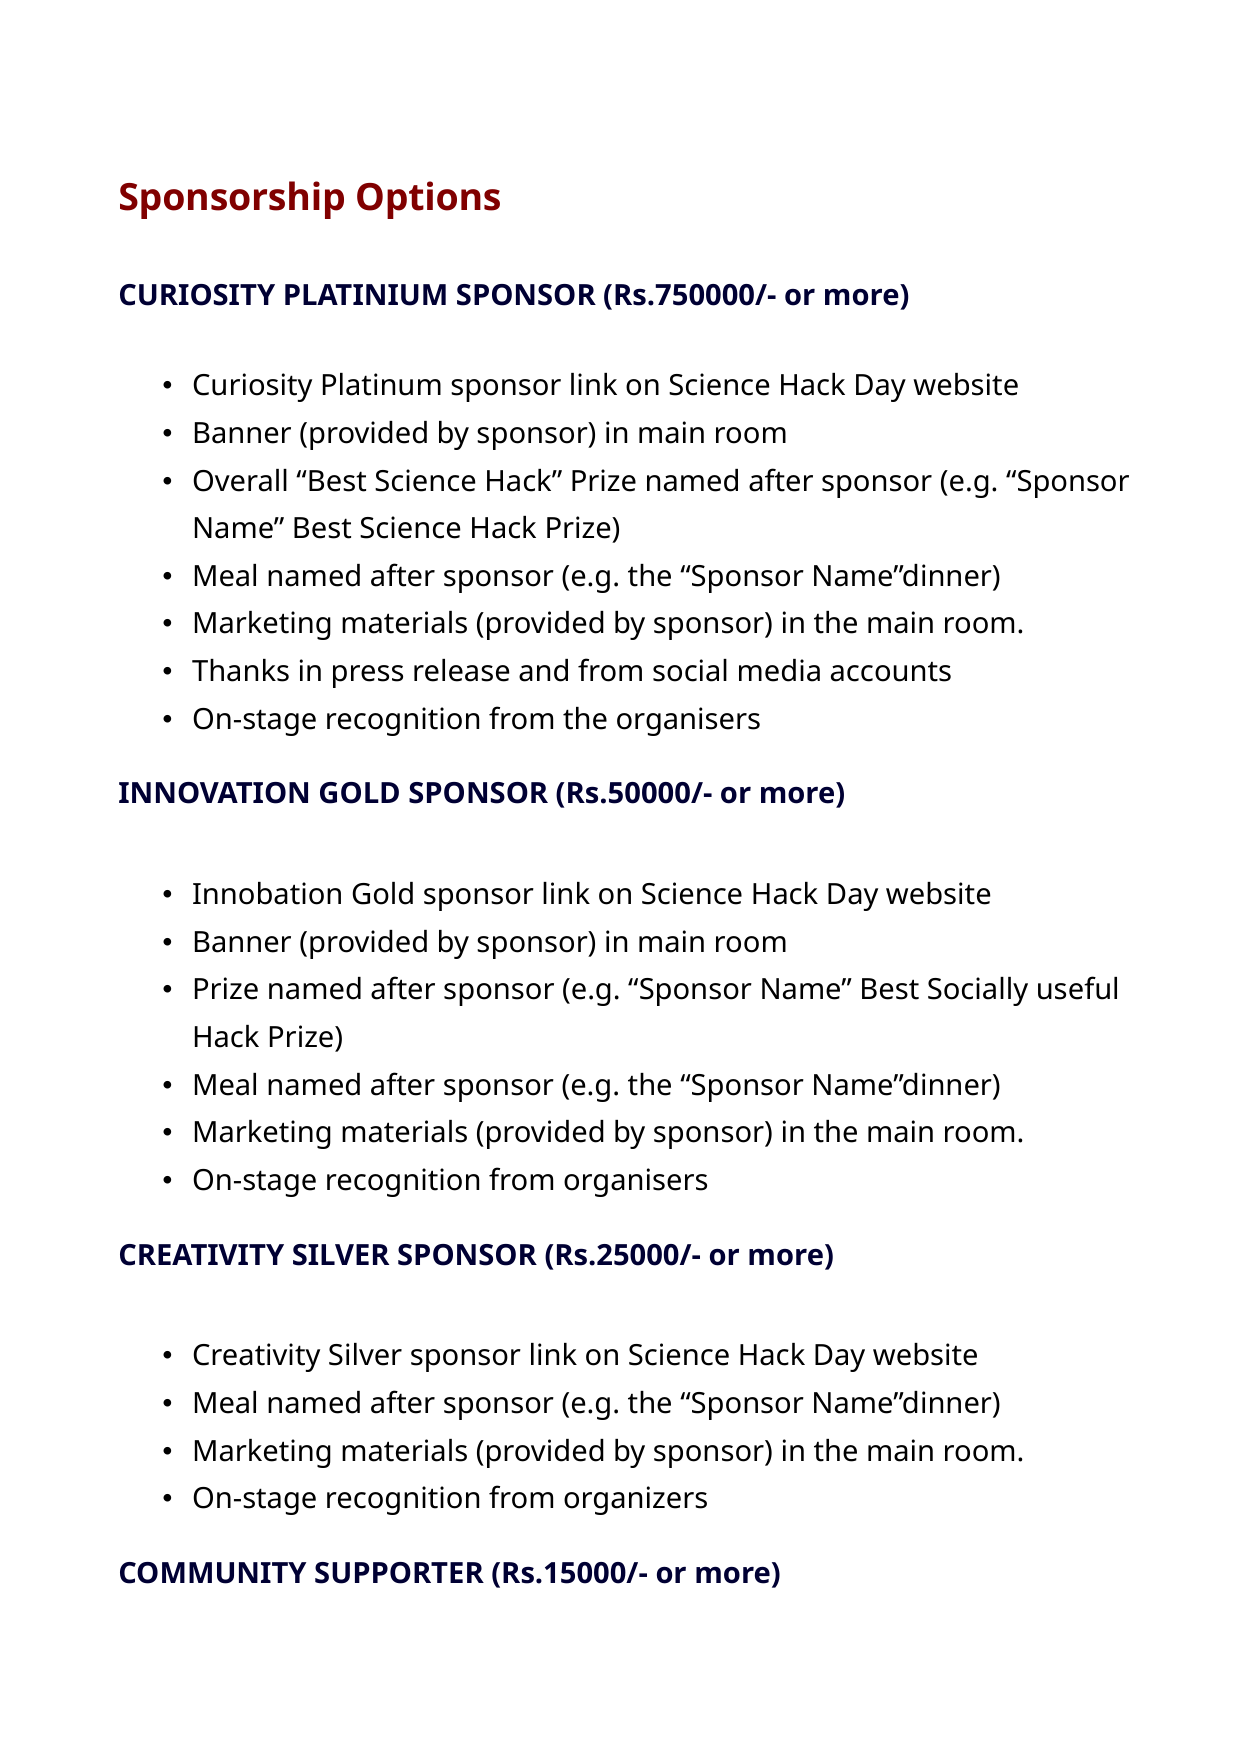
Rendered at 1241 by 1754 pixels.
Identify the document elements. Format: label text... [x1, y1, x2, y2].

list Marketing materials (provided by sponsor) in the main room. [162, 1430, 1151, 1469]
list Prize named after sponsor (e.g. “Sponsor Name” Best Socially useful Hack Prize) [162, 969, 1151, 1056]
subtitle COMMUNITY SUPPORTER (Rs.15000/- or more) [118, 1552, 1151, 1592]
list Marketing materials (provided by sponsor) in the main room. [162, 603, 1151, 642]
list Innobation Gold sponsor link on Science Hack Day website [162, 873, 1151, 913]
list Thanks in press release and from social media accounts [162, 650, 1151, 690]
list Curiosity Platinum sponsor link on Science Hack Day website [162, 365, 1151, 404]
list Banner (provided by sponsor) in main room [162, 412, 1151, 452]
list Sponsorship Options [118, 170, 1151, 221]
subtitle CURIOSITY PLATINIUM SPONSOR (Rs.750000/- or more) [118, 274, 1151, 314]
list On-stage recognition from organisers [162, 1159, 1151, 1199]
subtitle CREATIVITY SILVER SPONSOR (Rs.25000/- or more) [118, 1234, 1151, 1273]
list Banner (provided by sponsor) in main room [162, 921, 1151, 961]
list Overall “Best Science Hack” Prize named after sponsor (e.g. “Sponsor Name” Best Science Hack Prize) [162, 460, 1151, 547]
list Meal named after sponsor (e.g. the “Sponsor Name”dinner) [162, 1064, 1151, 1103]
list On-stage recognition from the organisers [162, 698, 1151, 738]
subtitle INNOVATION GOLD SPONSOR (Rs.50000/- or more) [118, 773, 1151, 812]
list Marketing materials (provided by sponsor) in the main room. [162, 1111, 1151, 1151]
list On-stage recognition from organizers [162, 1477, 1151, 1517]
list Meal named after sponsor (e.g. the “Sponsor Name”dinner) [162, 1382, 1151, 1422]
list Meal named after sponsor (e.g. the “Sponsor Name”dinner) [162, 555, 1151, 595]
list Creativity Silver sponsor link on Science Hack Day website [162, 1334, 1151, 1374]
